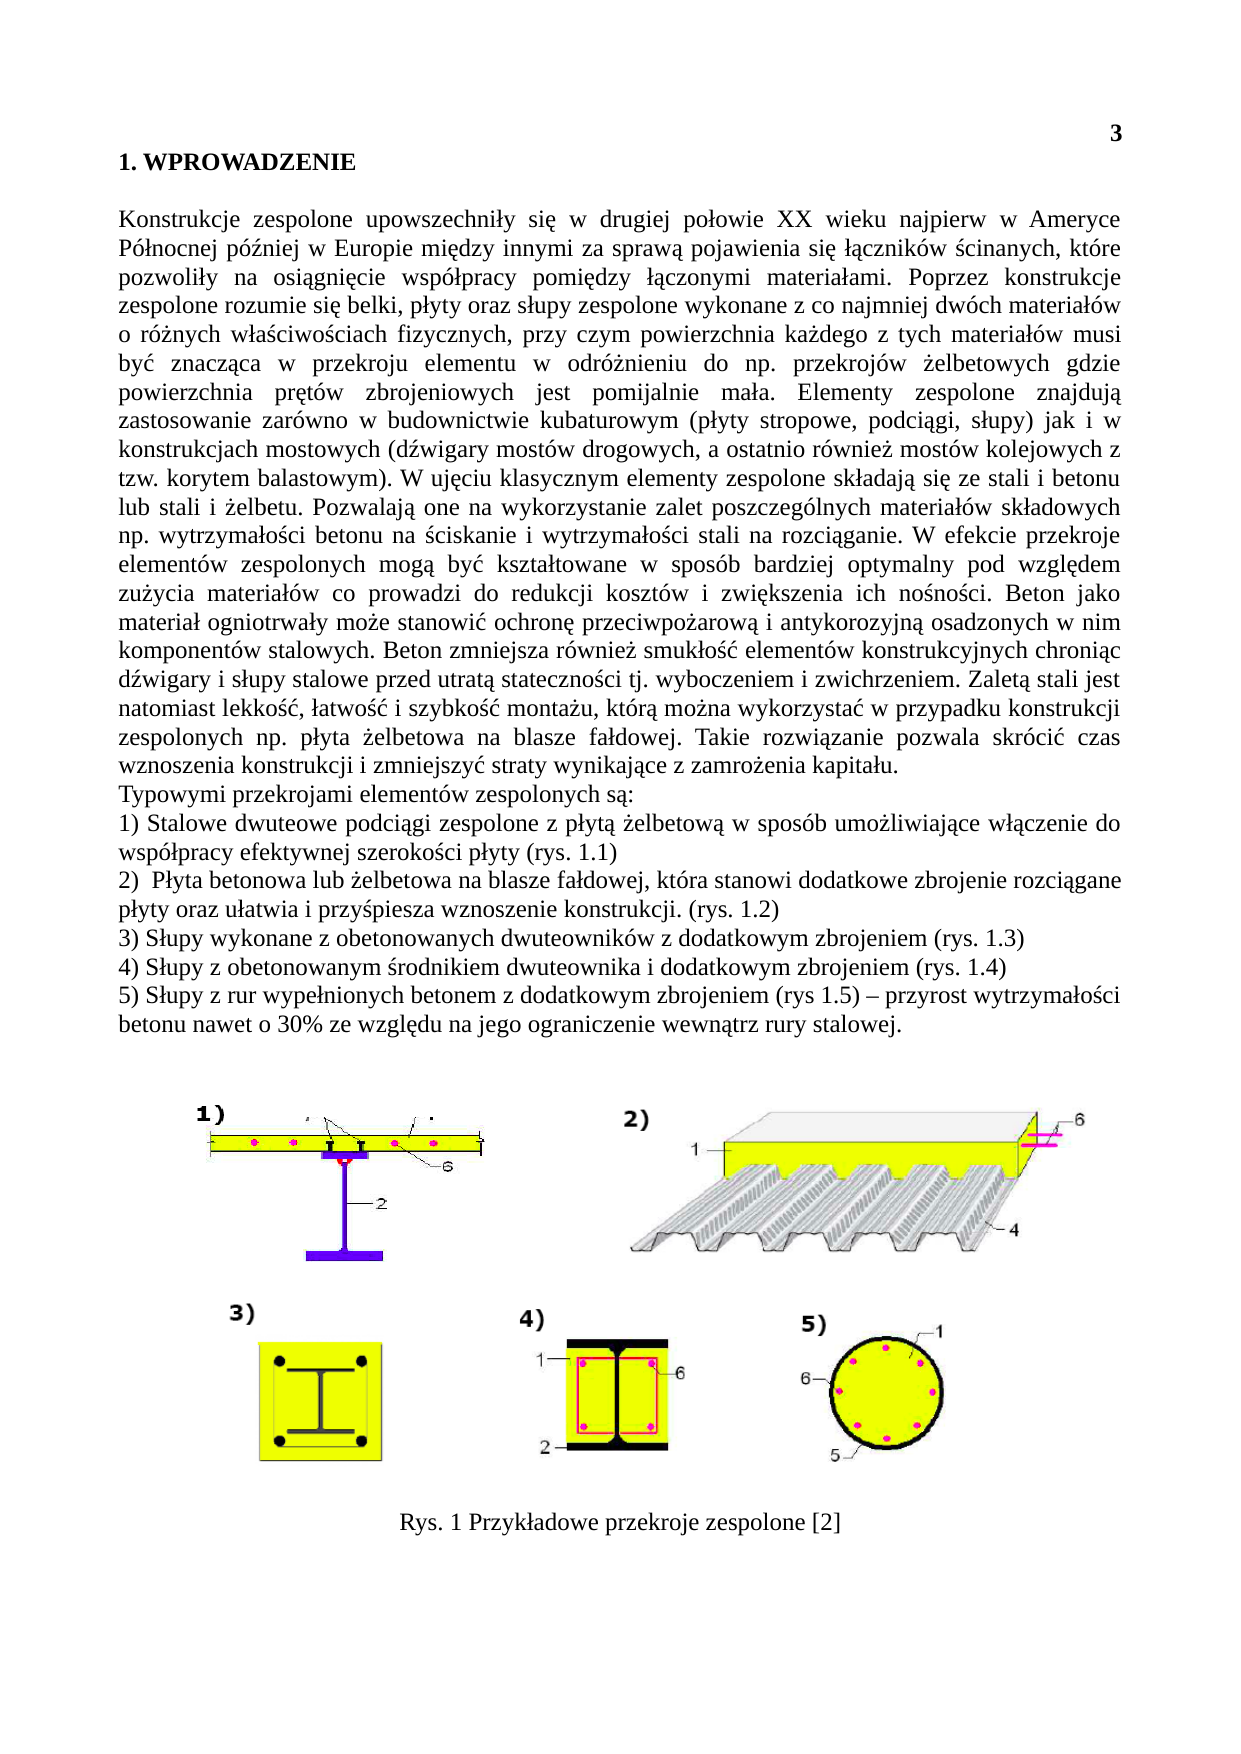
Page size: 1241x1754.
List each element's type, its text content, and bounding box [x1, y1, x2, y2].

text Rys. 1 Przykładowe przekroje zespolone [2] [118, 1293, 1122, 1536]
list 1) Stalowe dwuteowe podciągi zespolone z płytą żelbetową w sposób umożliwiające włączenie do współpracy efektywnej szerokości płyty (rys. 1.1) [118, 808, 1122, 866]
list 4) Słupy z obetonowanym środnikiem dwuteownika i dodatkowym zbrojeniem (rys. 1.4) [118, 952, 1122, 981]
list 2) Płyta betonowa lub żelbetowa na blasze fałdowej, która stanowi dodatkowe zbrojenie rozciągane płyty oraz ułatwia i przyśpiesza wznoszenie konstrukcji. (rys. 1.2) [118, 866, 1122, 923]
text Typowymi przekrojami elementów zespolonych są: [118, 779, 1122, 808]
picture [790, 1303, 973, 1464]
list 5) Słupy z rur wypełnionych betonem z dodatkowym zbrojeniem (rys 1.5) – przyrost wytrzymałości betonu nawet o 30% ze względu na jego ograniczenie wewnątrz rury stalowej. [118, 981, 1122, 1038]
list 3 [118, 118, 1122, 147]
text Konstrukcje zespolone upowszechniły się w drugiej połowie XX wieku najpierw w Ameryce Północnej później w Europie między innymi za sprawą pojawienia się łączników ścinanych, które pozwoliły na osiągnięcie współpracy pomiędzy łączonymi materiałami. Poprzez konstrukcje zespolone rozumie się belki, płyty oraz słupy zespolone wykonane z co najmniej dwóch materiałów o różnych właściwościach fizycznych, przy czym powierzchnia każdego z tych materiałów musi być znacząca w przekroju elementu w odróżnieniu do np. przekrojów żelbetowych gdzie powierzchnia prętów zbrojeniowych jest pomijalnie mała. Elementy zespolone znajdują zastosowanie zarówno w budownictwie kubaturowym (płyty stropowe, podciągi, słupy) jak i w konstrukcjach mostowych (dźwigary mostów drogowych, a ostatnio również mostów kolejowych z tzw. korytem balastowym). W ujęciu klasycznym elementy zespolone składają się ze stali i betonu lub stali i żelbetu. Pozwalają one na wykorzystanie zalet poszczególnych materiałów składowych np. wytrzymałości betonu na ściskanie i wytrzymałości stali na rozciąganie. W efekcie przekroje elementów zespolonych mogą być kształtowane w sposób bardziej optymalny pod względem zużycia materiałów co prowadzi do redukcji kosztów i zwiększenia ich nośności. Beton jako materiał ogniotrwały może stanowić ochronę przeciwpożarową i antykorozyjną osadzonych w nim komponentów stalowych. Beton zmniejsza również smukłość elementów konstrukcyjnych chroniąc dźwigary i słupy stalowe przed utratą stateczności tj. wyboczeniem i zwichrzeniem. Zaletą stali jest natomiast lekkość, łatwość i szybkość montażu, którą można wykorzystać w przypadku konstrukcji zespolonych np. płyta żelbetowa na blasze fałdowej. Takie rozwiązanie pozwala skrócić czas wznoszenia konstrukcji i zmniejszyć straty wynikające z zamrożenia kapitału. [118, 204, 1122, 779]
picture [212, 1294, 429, 1507]
picture [195, 1105, 491, 1265]
list 1. WPROWADZENIE [118, 147, 1122, 176]
list 3) Słupy wykonane z obetonowanych dwuteowników z dodatkowym zbrojeniem (rys. 1.3) [118, 923, 1122, 952]
picture [601, 1082, 1108, 1264]
picture [519, 1308, 703, 1464]
